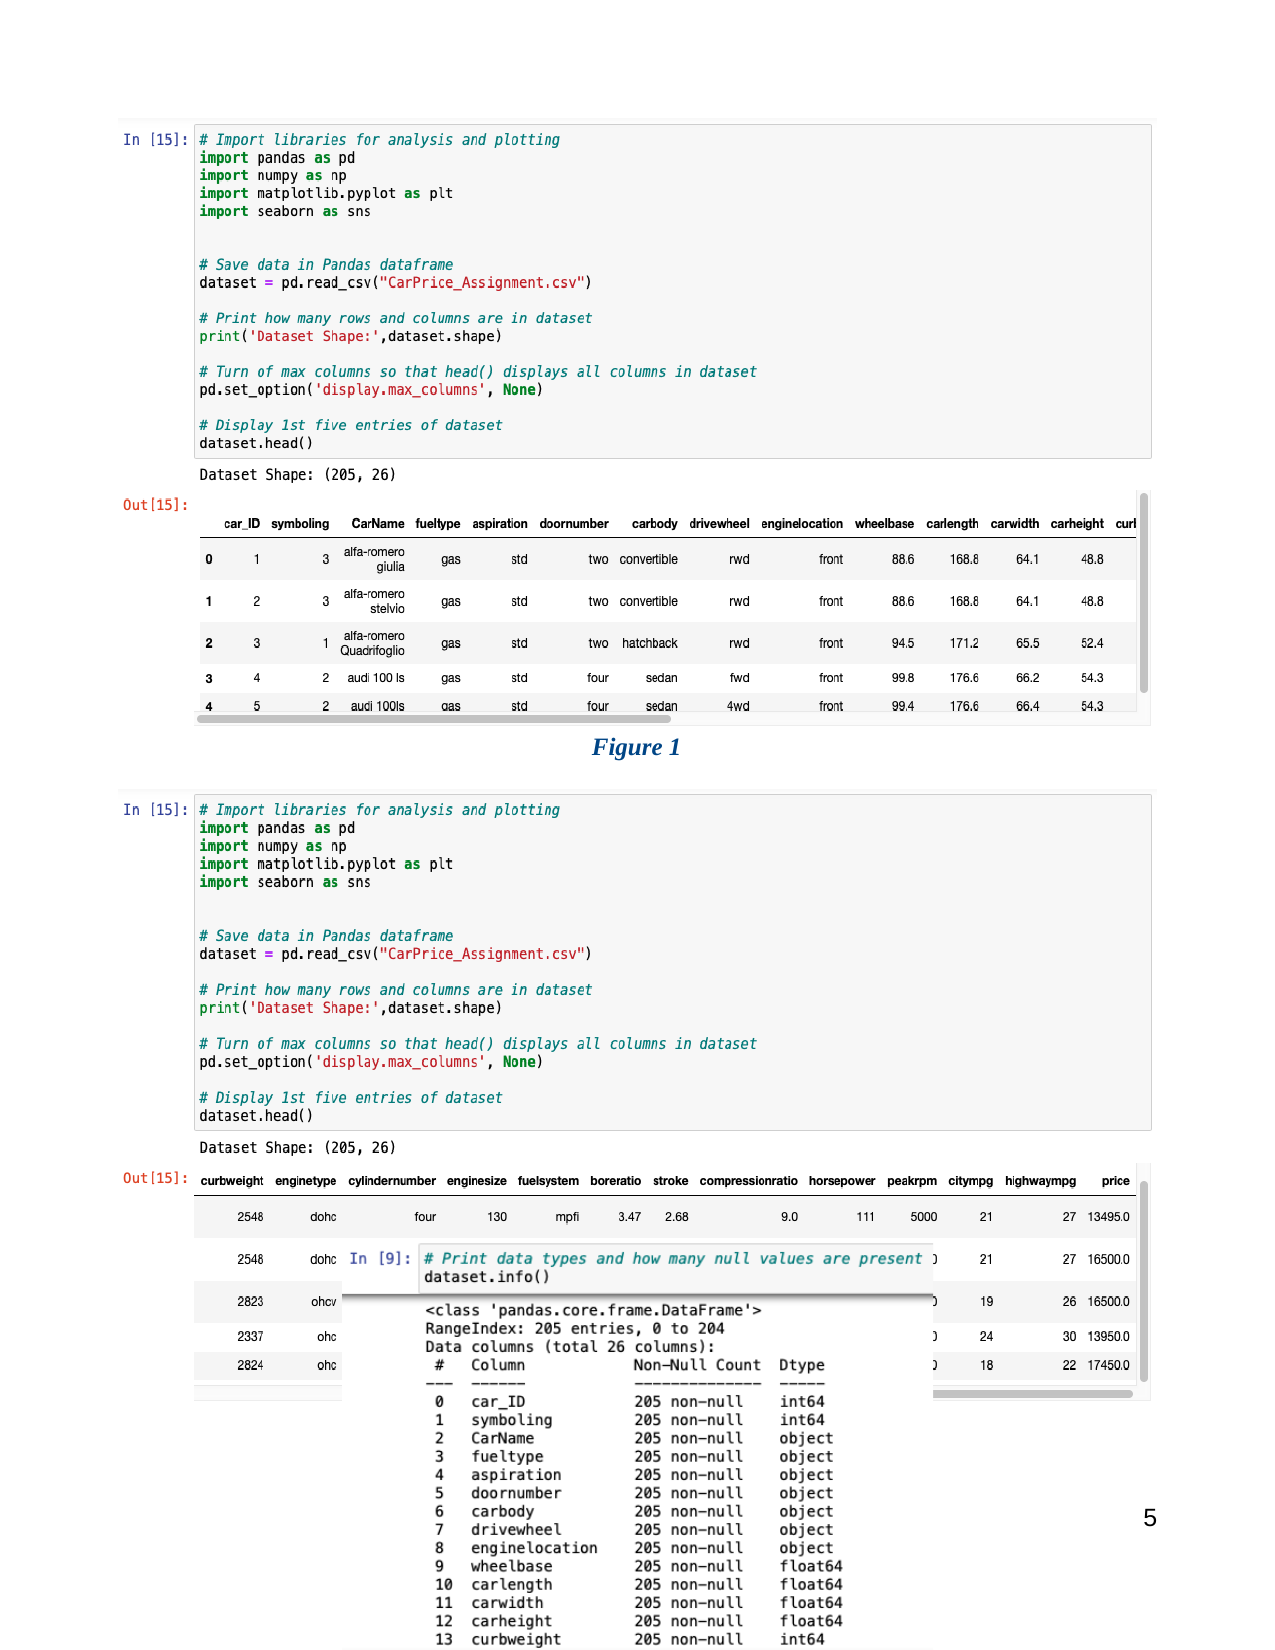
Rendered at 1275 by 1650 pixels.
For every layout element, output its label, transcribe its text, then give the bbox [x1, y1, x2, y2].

text Figure 2 [118, 1406, 342, 1434]
text Figure 2 [934, 1406, 1157, 1434]
picture [118, 789, 1157, 1650]
text Figure 1 [118, 732, 1157, 761]
picture [118, 118, 1157, 732]
